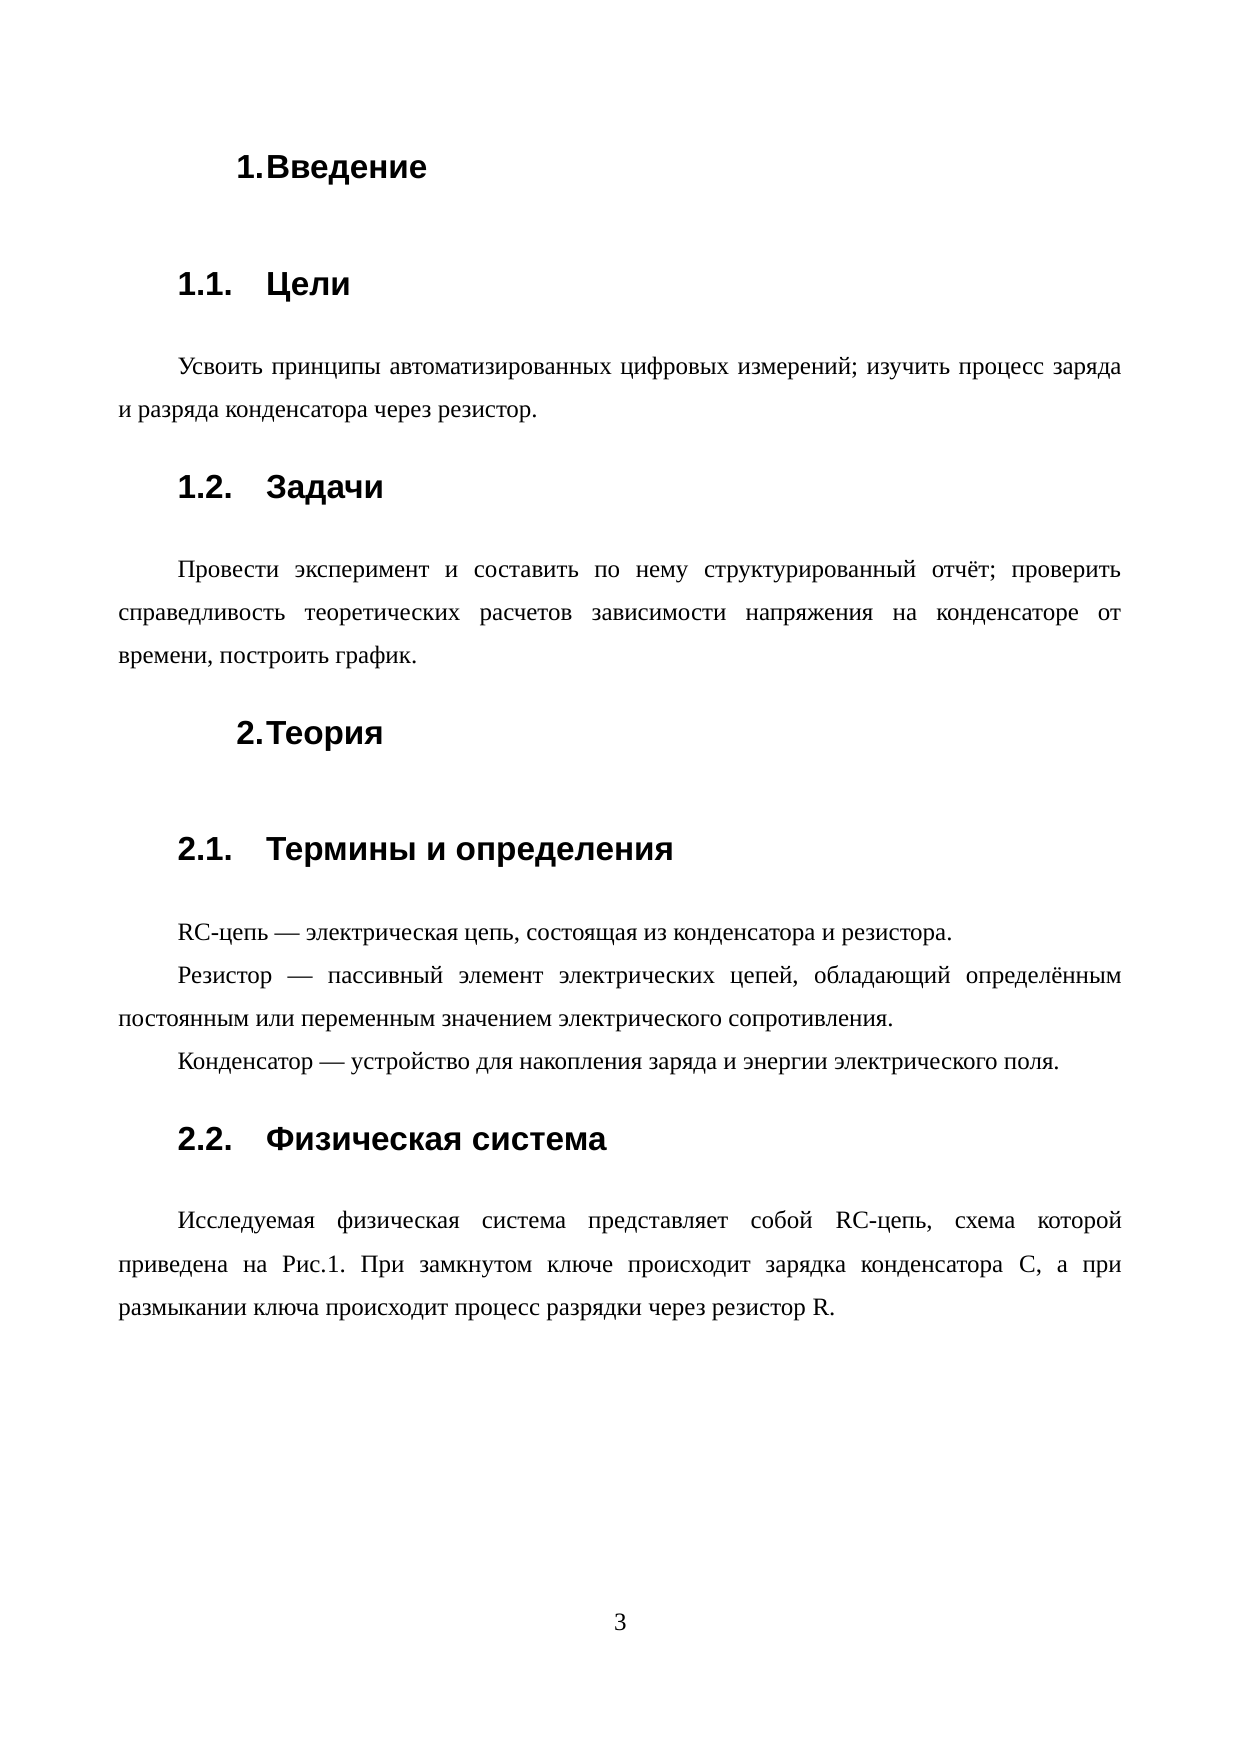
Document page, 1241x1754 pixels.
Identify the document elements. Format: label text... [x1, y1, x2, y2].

text Исследуемая физическая система представляет собой RC-цепь, схема которой приведена на Рис.1. При замкнутом ключе происходит зарядка конденсатора C, а при размыкании ключа происходит процесс разрядки через резистор R. [118, 1206, 1122, 1321]
text Усвоить принципы автоматизированных цифровых измерений; изучить процесс заряда и разряда конденсатора через резистор. [118, 351, 1122, 423]
subtitle Теория [118, 713, 1122, 751]
text RC-цепь — электрическая цепь, состоящая из конденсатора и резистора. [118, 917, 1122, 945]
subtitle Термины и определения [118, 829, 1122, 868]
subtitle Физическая система [118, 1118, 1122, 1157]
text Конденсатор — устройство для накопления заряда и энергии электрического поля. [118, 1046, 1122, 1075]
subtitle Цели [118, 264, 1122, 303]
text Резистор — пассивный элемент электрических цепей, обладающий определённым постоянным или переменным значением электрического сопротивления. [118, 960, 1122, 1032]
subtitle Введение [118, 148, 1122, 186]
subtitle Задачи [118, 467, 1122, 505]
text Провести эксперимент и составить по нему структурированный отчёт; проверить справедливость теоретических расчетов зависимости напряжения на конденсаторе от времени, построить график. [118, 554, 1122, 669]
